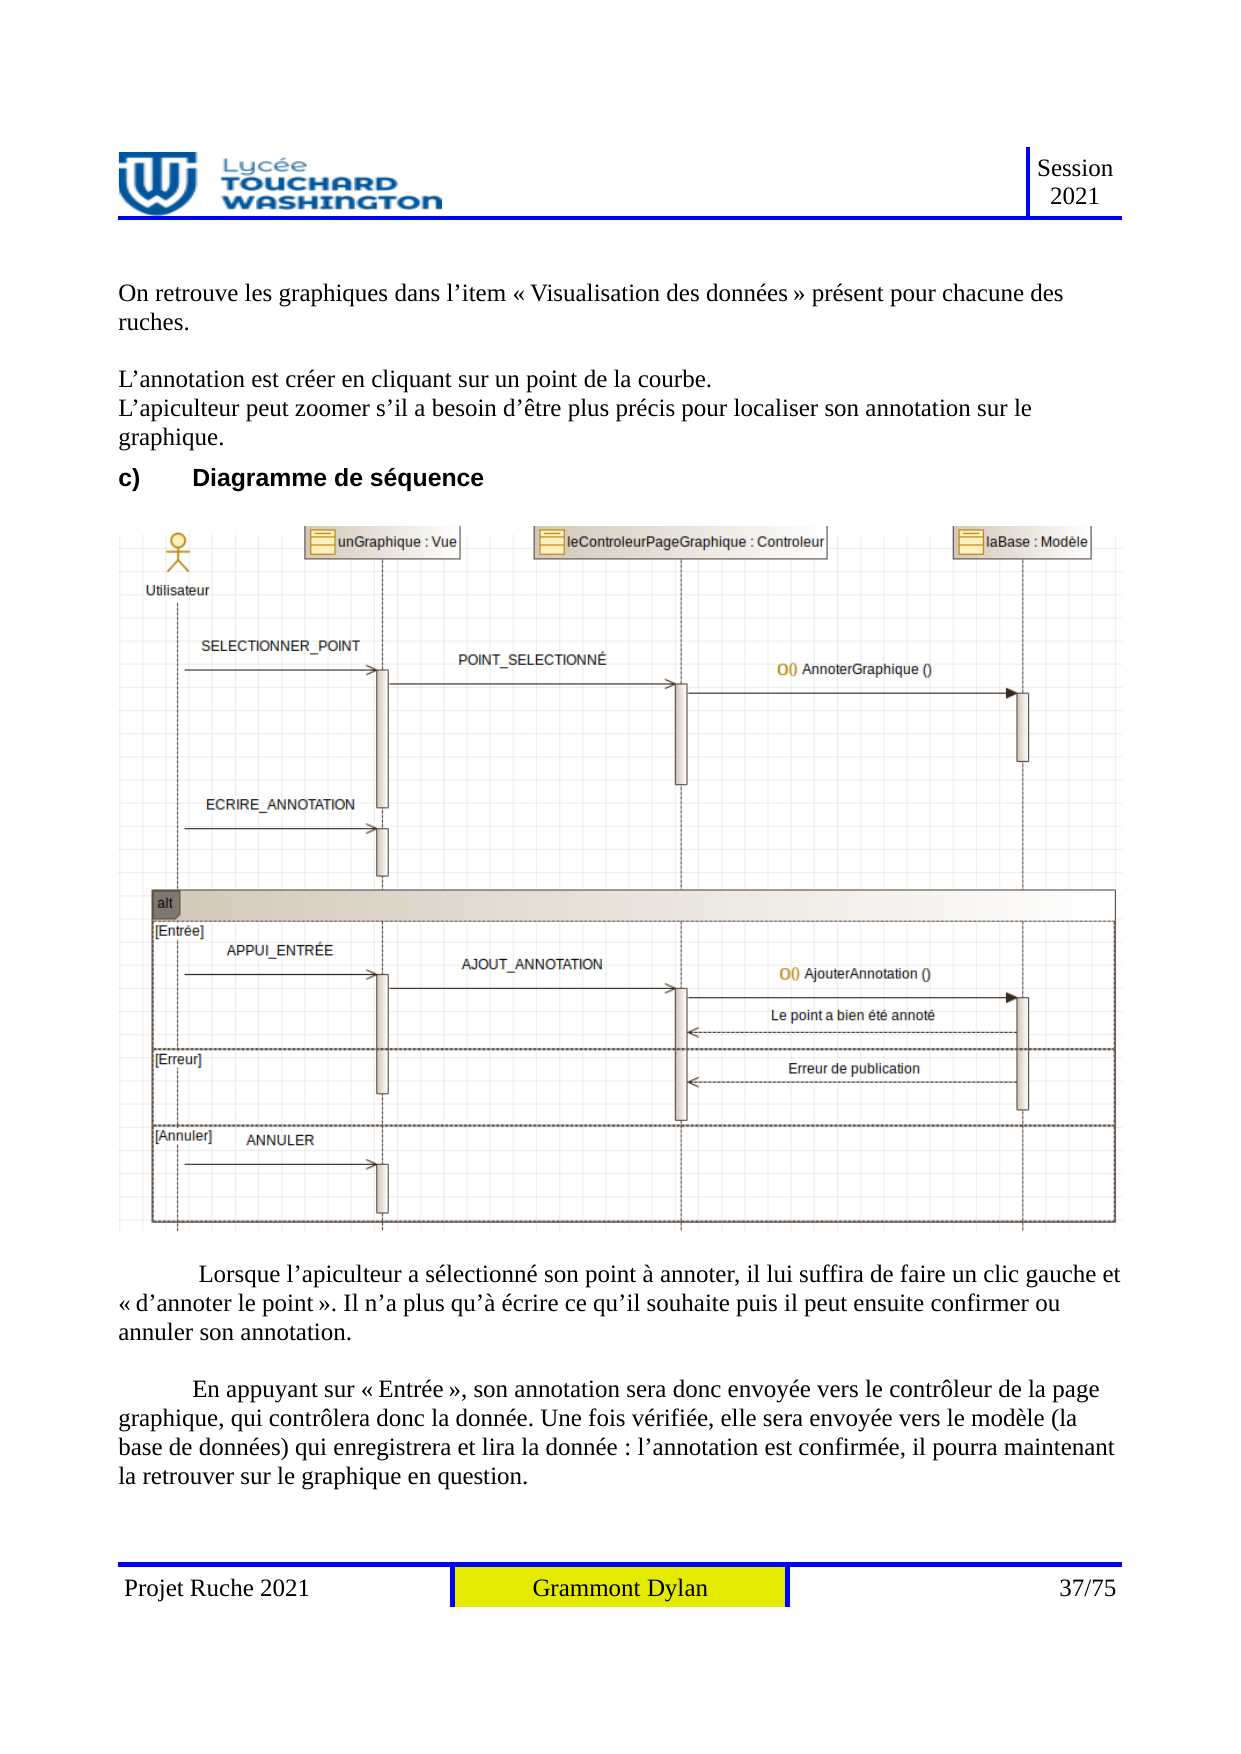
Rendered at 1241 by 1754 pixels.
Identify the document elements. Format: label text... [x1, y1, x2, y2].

text Lorsque l’apiculteur a sélectionné son point à annoter, il lui suffira de faire un clic gauche et « d’annoter le point ». Il n’a plus qu’à écrire ce qu’il souhaite puis il peut ensuite confirmer ou annuler son annotation. [118, 1259, 1122, 1346]
text En appuyant sur « Entrée », son annotation sera donc envoyée vers le contrôleur de la page graphique, qui contrôlera donc la donnée. Une fois vérifiée, elle sera envoyée vers le modèle (la base de données) qui enregistrera et lira la donnée : l’annotation est confirmée, il pourra maintenant la retrouver sur le graphique en question. [118, 1374, 1122, 1489]
text On retrouve les graphiques dans l’item « Visualisation des données » présent pour chacune des ruches. [118, 278, 1122, 335]
picture [118, 526, 1123, 1231]
subtitle Diagramme de séquence [118, 463, 1122, 491]
text L’apiculteur peut zoomer s’il a besoin d’être plus précis pour localiser son annotation sur le graphique. [118, 393, 1122, 450]
text L’annotation est créer en cliquant sur un point de la courbe. [118, 364, 1122, 393]
picture [118, 152, 442, 216]
